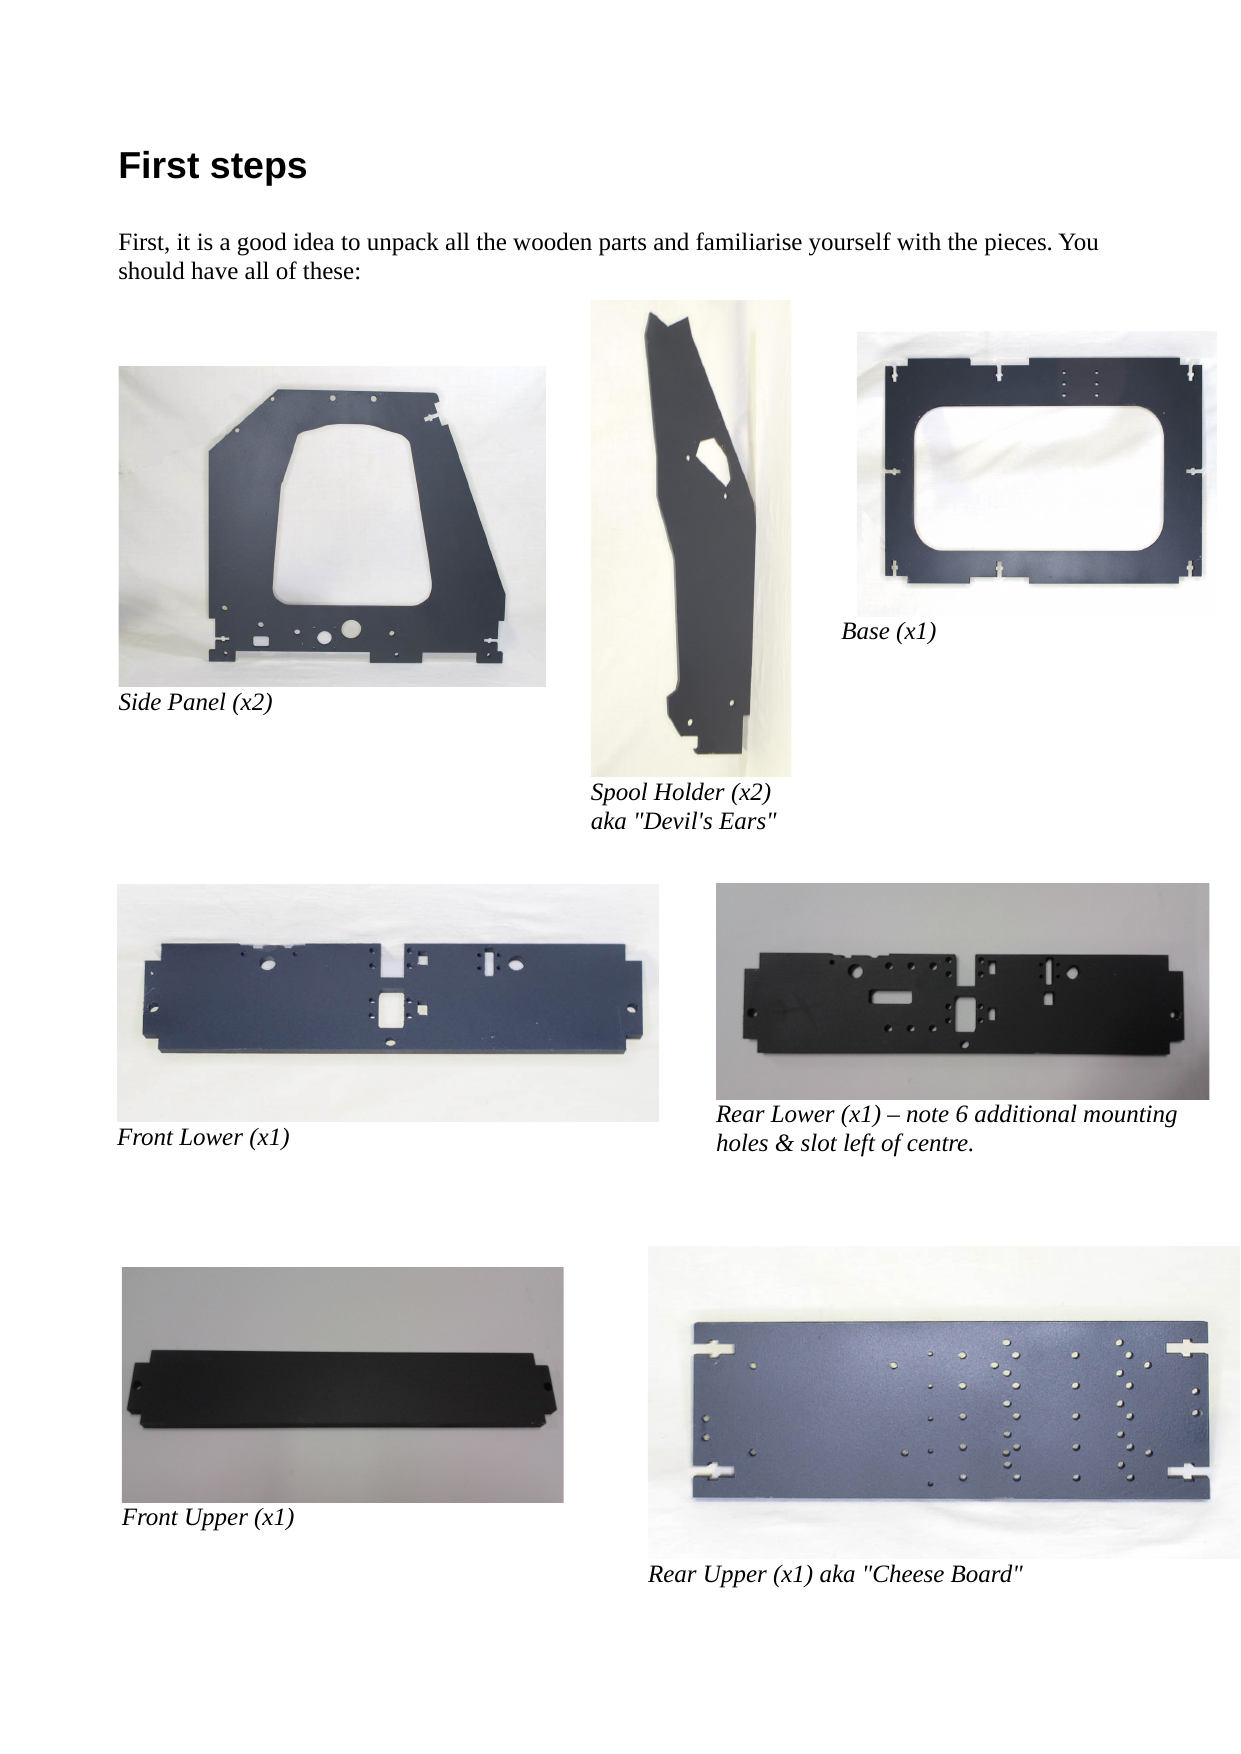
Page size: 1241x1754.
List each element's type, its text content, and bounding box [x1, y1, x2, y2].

picture [856, 331, 1217, 617]
picture [117, 884, 659, 1122]
text First, it is a good idea to unpack all the wooden parts and familiarise yourself with the pieces. You should have all of these: [118, 227, 1122, 285]
picture [121, 1267, 564, 1503]
picture [647, 1246, 1240, 1559]
subtitle First steps [118, 143, 1122, 186]
text Spool Holder (x2) aka "Devil's Ears" [591, 777, 791, 834]
picture [590, 300, 792, 777]
text Base (x1) [841, 335, 1233, 645]
text Side Panel (x2) [118, 338, 550, 715]
text Rear Lower (x1) – note 6 additional mounting holes & slot left of centre. [716, 1100, 1209, 1157]
picture [716, 883, 1210, 1100]
text Front Lower (x1) [117, 1122, 659, 1151]
picture [118, 366, 546, 687]
text Front Upper (x1) [122, 1503, 563, 1531]
text Rear Upper (x1) aka "Cheese Board" [648, 1559, 1240, 1588]
